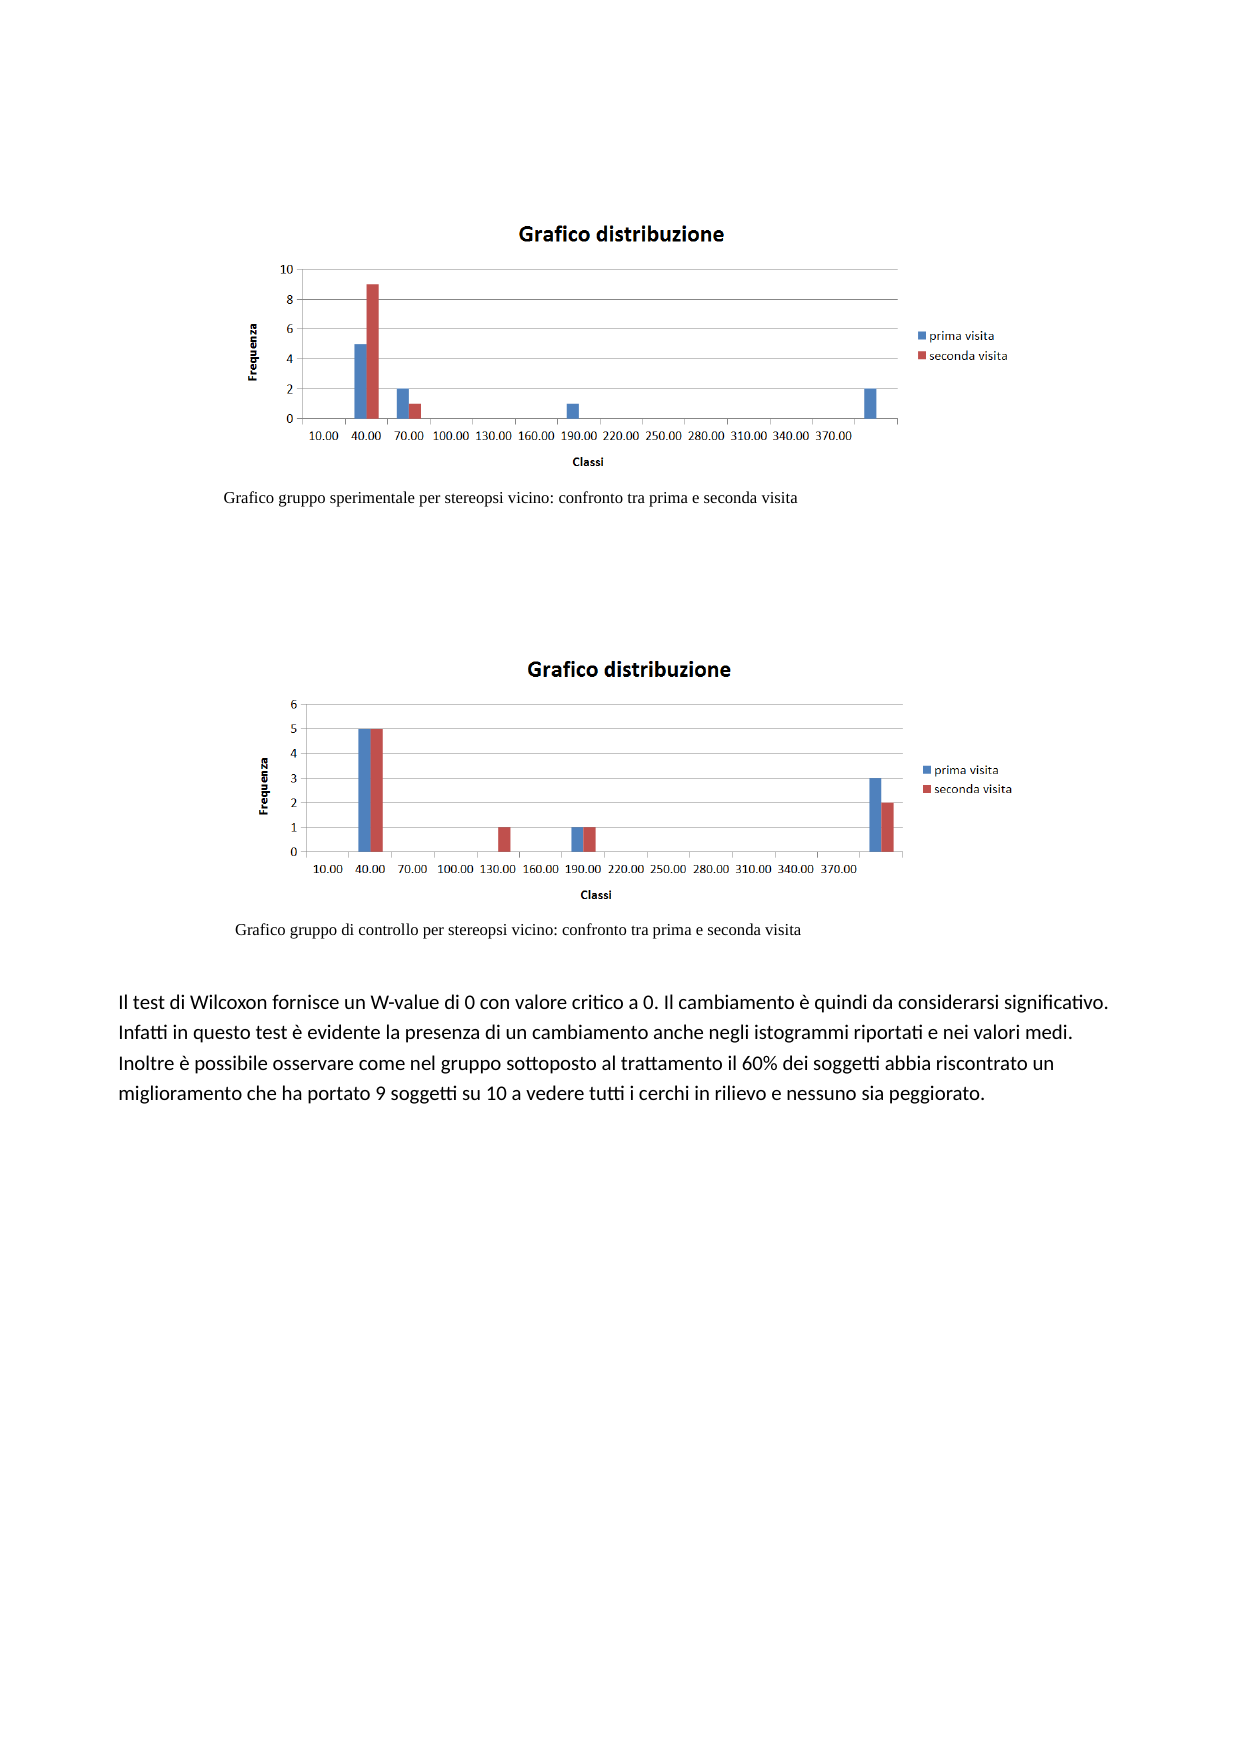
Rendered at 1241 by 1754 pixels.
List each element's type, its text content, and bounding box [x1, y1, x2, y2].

text Grafico gruppo di controllo per stereopsi vicino: confronto tra prima e seconda visita [235, 920, 1024, 939]
text Il test di Wilcoxon fornisce un W-value di 0 con valore critico a 0. Il cambiamento è quindi da considerarsi significativo. Infatti in questo test è evidente la presenza di un cambiamento anche negli istogrammi riportati e nei valori medi. Inoltre è possibile osservare come nel gruppo sottoposto al trattamento il 60% dei soggetti abbia riscontrato un miglioramento che ha portato 9 soggetti su 10 a vedere tutti i cerchi in rilievo e nessuno sia peggiorato. [118, 989, 1122, 1106]
picture [234, 634, 1025, 920]
text Grafico gruppo sperimentale per stereopsi vicino: confronto tra prima e seconda visita [223, 488, 1021, 507]
picture [223, 199, 1021, 488]
